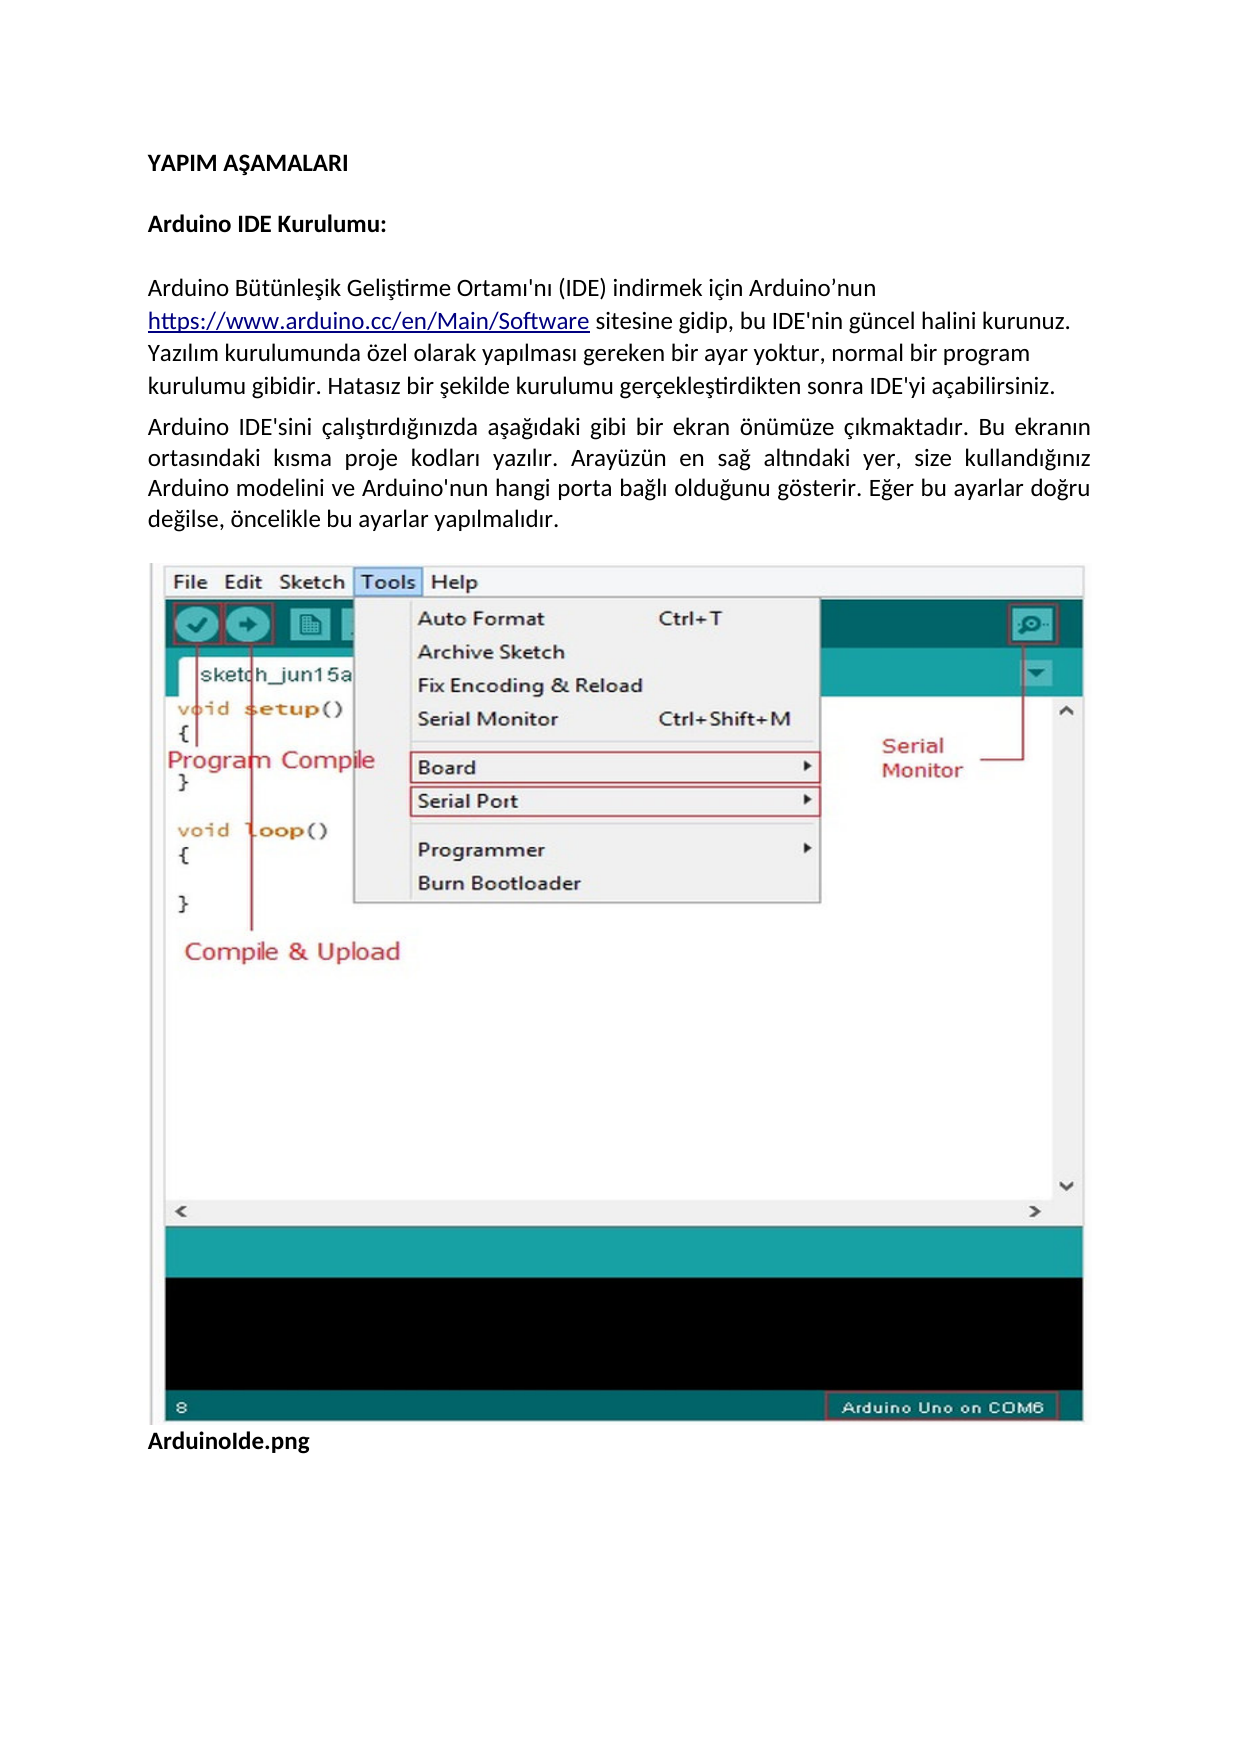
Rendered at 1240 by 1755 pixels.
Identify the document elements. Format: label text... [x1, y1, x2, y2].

text ArduinoIde.png [148, 1425, 1092, 1456]
text Arduino Bütünleşik Geliştirme Ortamı'nı (IDE) indirmek için Arduino’nun https://www.arduino.cc/en/Main/Software sitesine gidip, bu IDE'nin güncel halini kurunuz. Yazılım kurulumunda özel olarak yapılması gereken bir ayar yoktur, normal bir program kurulumu gibidir. Hatasız bir şekilde kurulumu gerçekleştirdikten sonra IDE'yi açabilirsiniz. [148, 270, 1092, 401]
text Arduino IDE'sini çalıştırdığınızda aşağıdaki gibi bir ekran önümüze çıkmaktadır. Bu ekranın ortasındaki kısma proje kodları yazılır. Arayüzün en sağ altındaki yer, size kullandığınız Arduino modelini ve Arduino'nun hangi porta bağlı olduğunu gösterir. Eğer bu ayarlar doğru değilse, öncelikle bu ayarlar yapılmalıdır. [148, 411, 1092, 533]
text Arduino IDE Kurulumu: [148, 209, 1092, 239]
text YAPIM AŞAMALARI [148, 148, 1092, 178]
